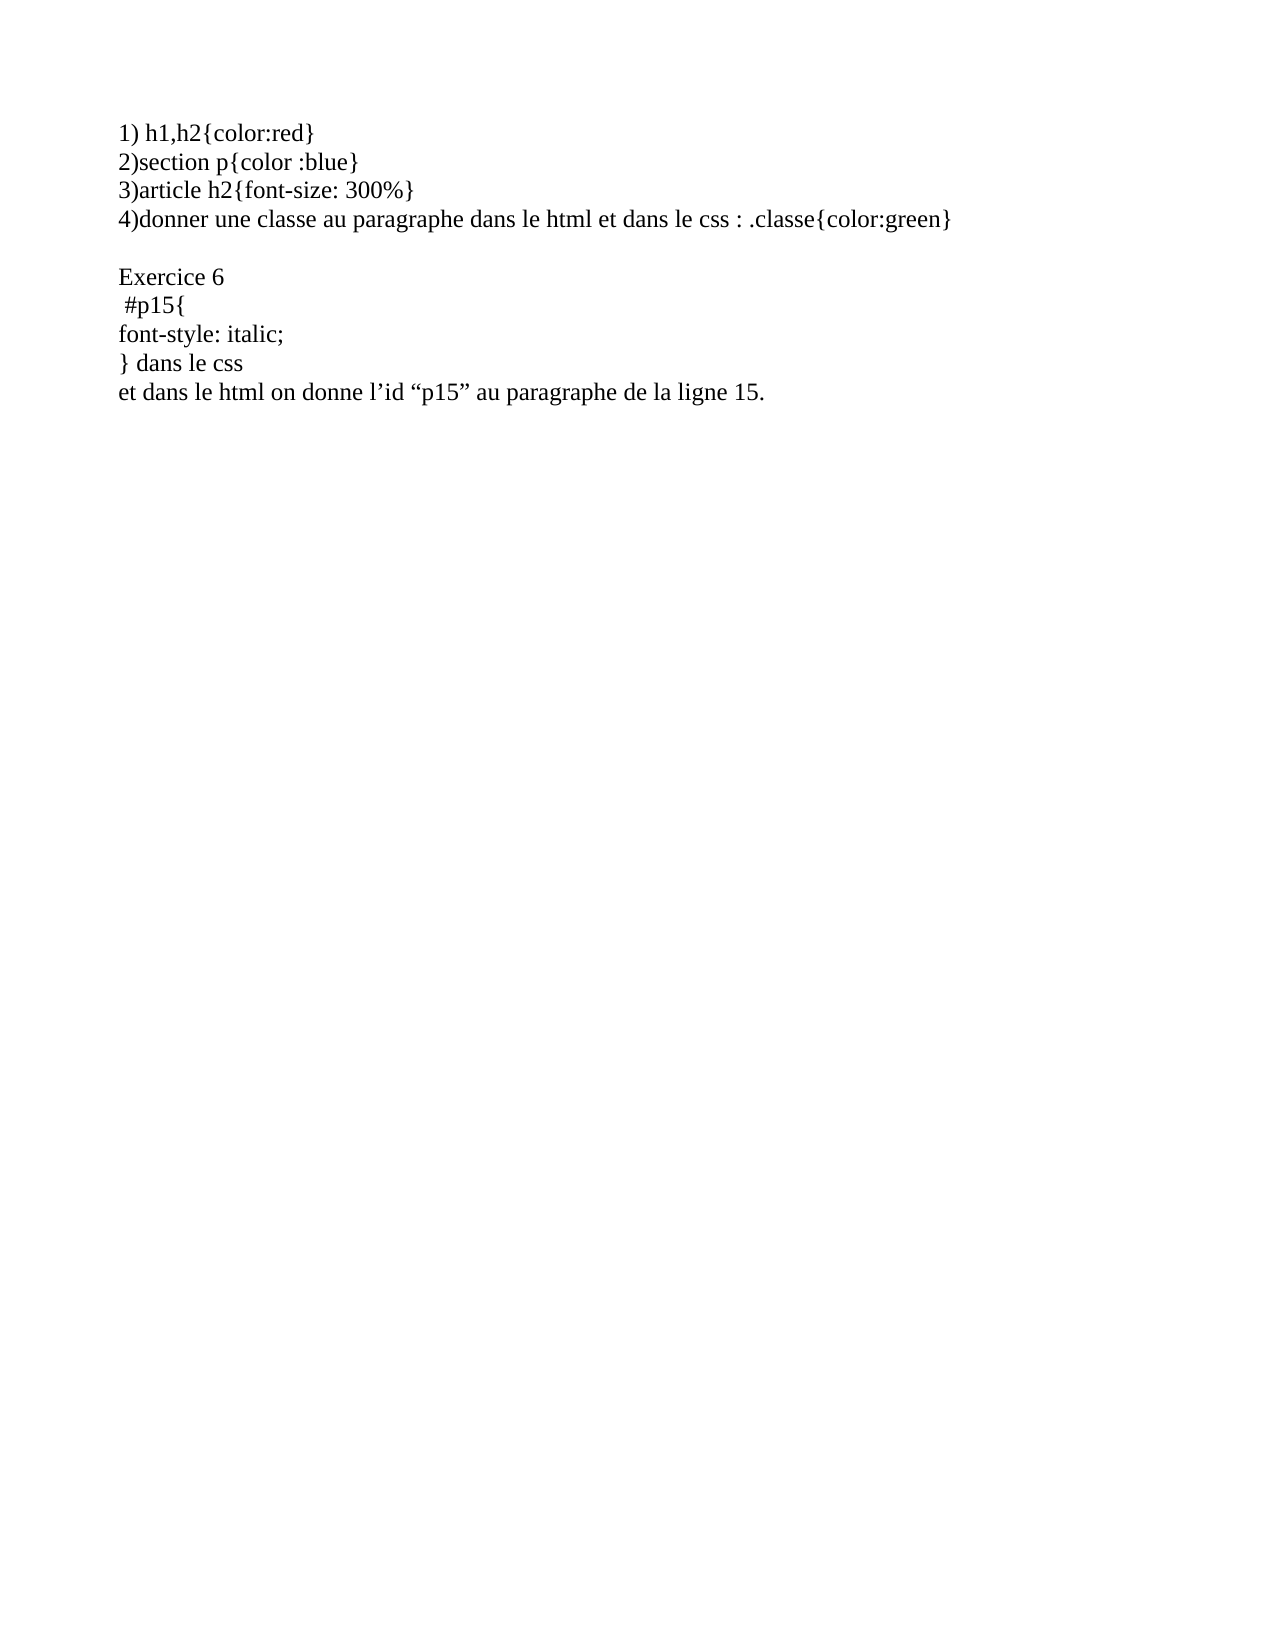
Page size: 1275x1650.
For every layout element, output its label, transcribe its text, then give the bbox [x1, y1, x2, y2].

text font-style: italic; [118, 319, 1157, 348]
text 3)article h2{font-size: 300%} [118, 176, 1157, 204]
text 1) h1,h2{color:red} [118, 118, 1157, 147]
text et dans le html on donne l’id “p15” au paragraphe de la ligne 15. [118, 377, 1157, 406]
text 4)donner une classe au paragraphe dans le html et dans le css : .classe{color:green} [118, 204, 1157, 233]
text #p15{ [118, 291, 1157, 319]
text Exercice 6 [118, 262, 1157, 291]
text 2)section p{color :blue} [118, 147, 1157, 176]
text } dans le css [118, 348, 1157, 377]
